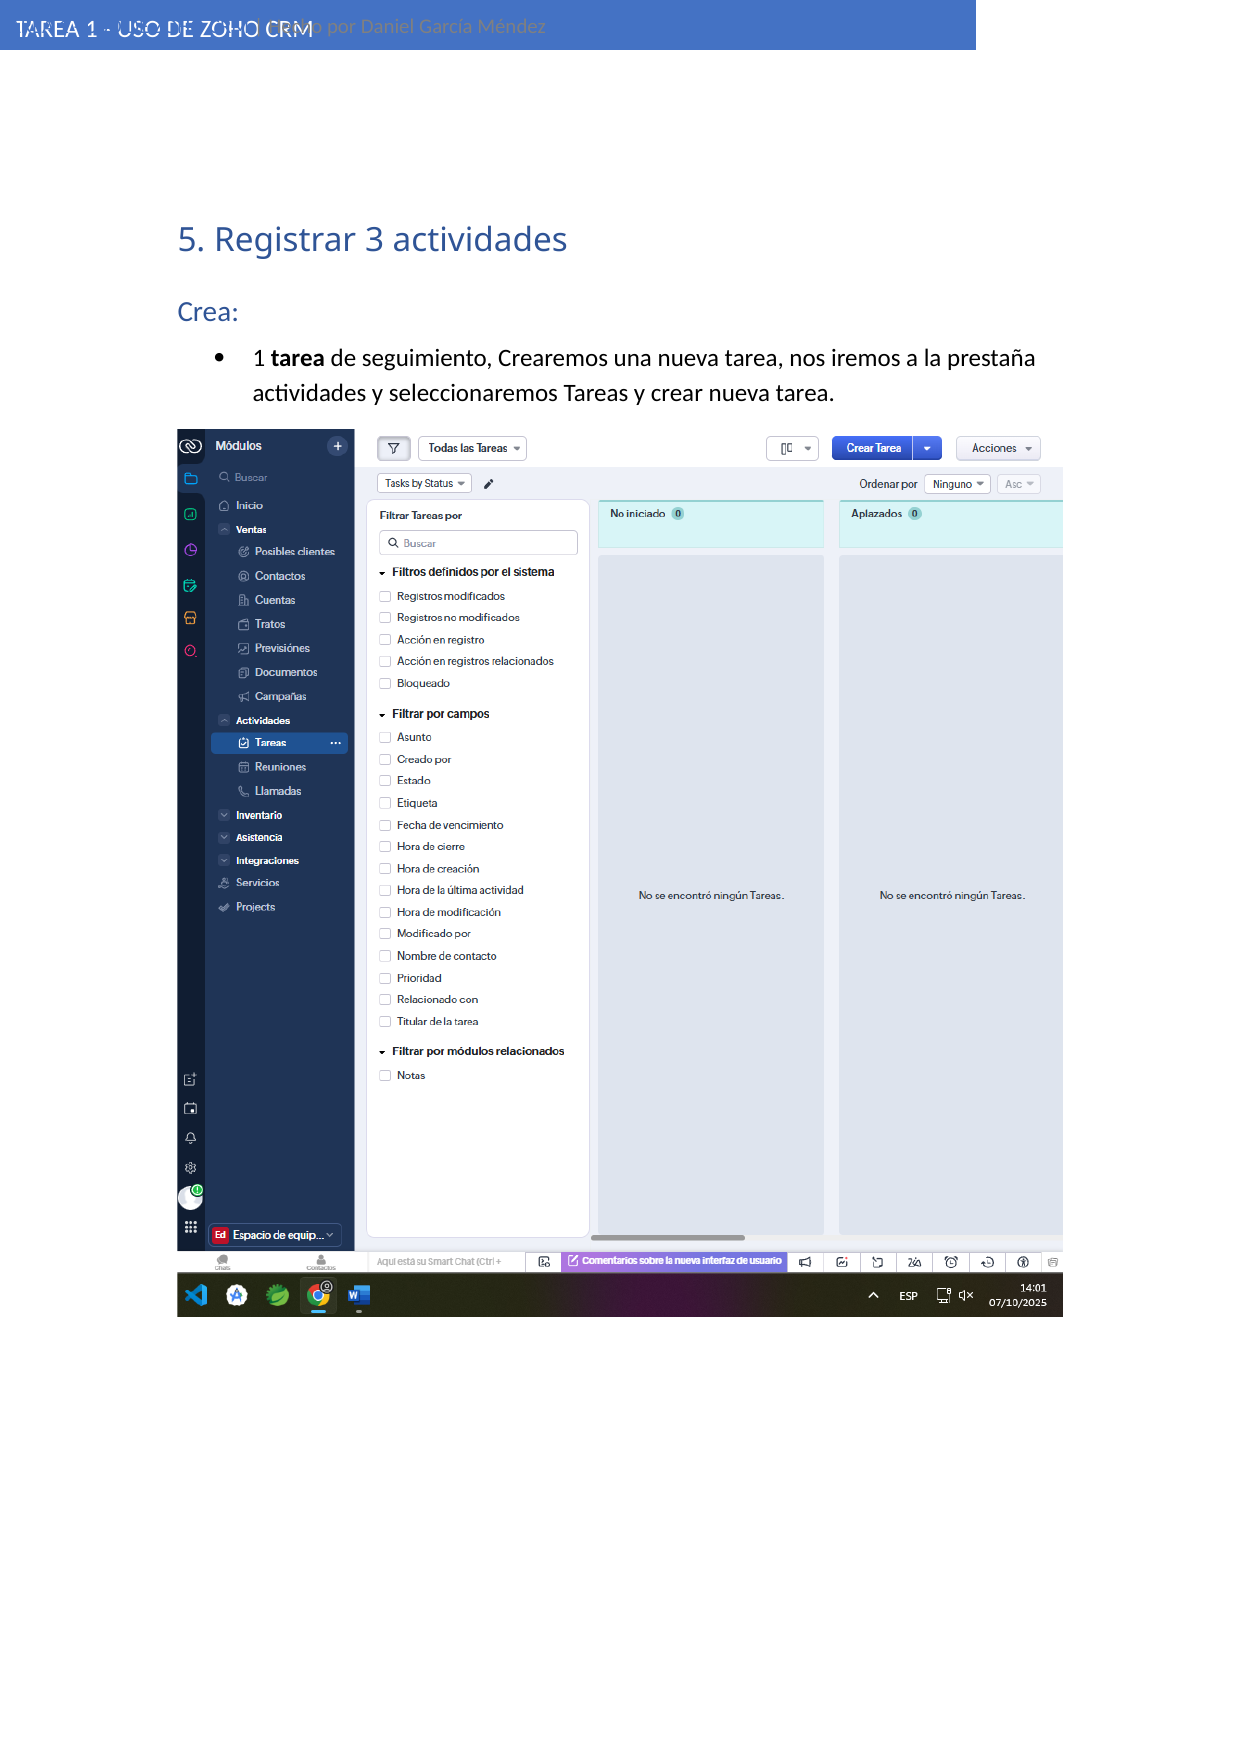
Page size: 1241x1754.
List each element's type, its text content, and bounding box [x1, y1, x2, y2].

subtitle Crea: [177, 293, 1063, 329]
list 1 tarea de seguimiento, Crearemos una nueva tarea, nos iremos a la prestaña actividades y seleccionaremos Tareas y crear nueva tarea. [215, 342, 1063, 408]
subtitle 5. Registrar 3 actividades [177, 216, 1063, 261]
